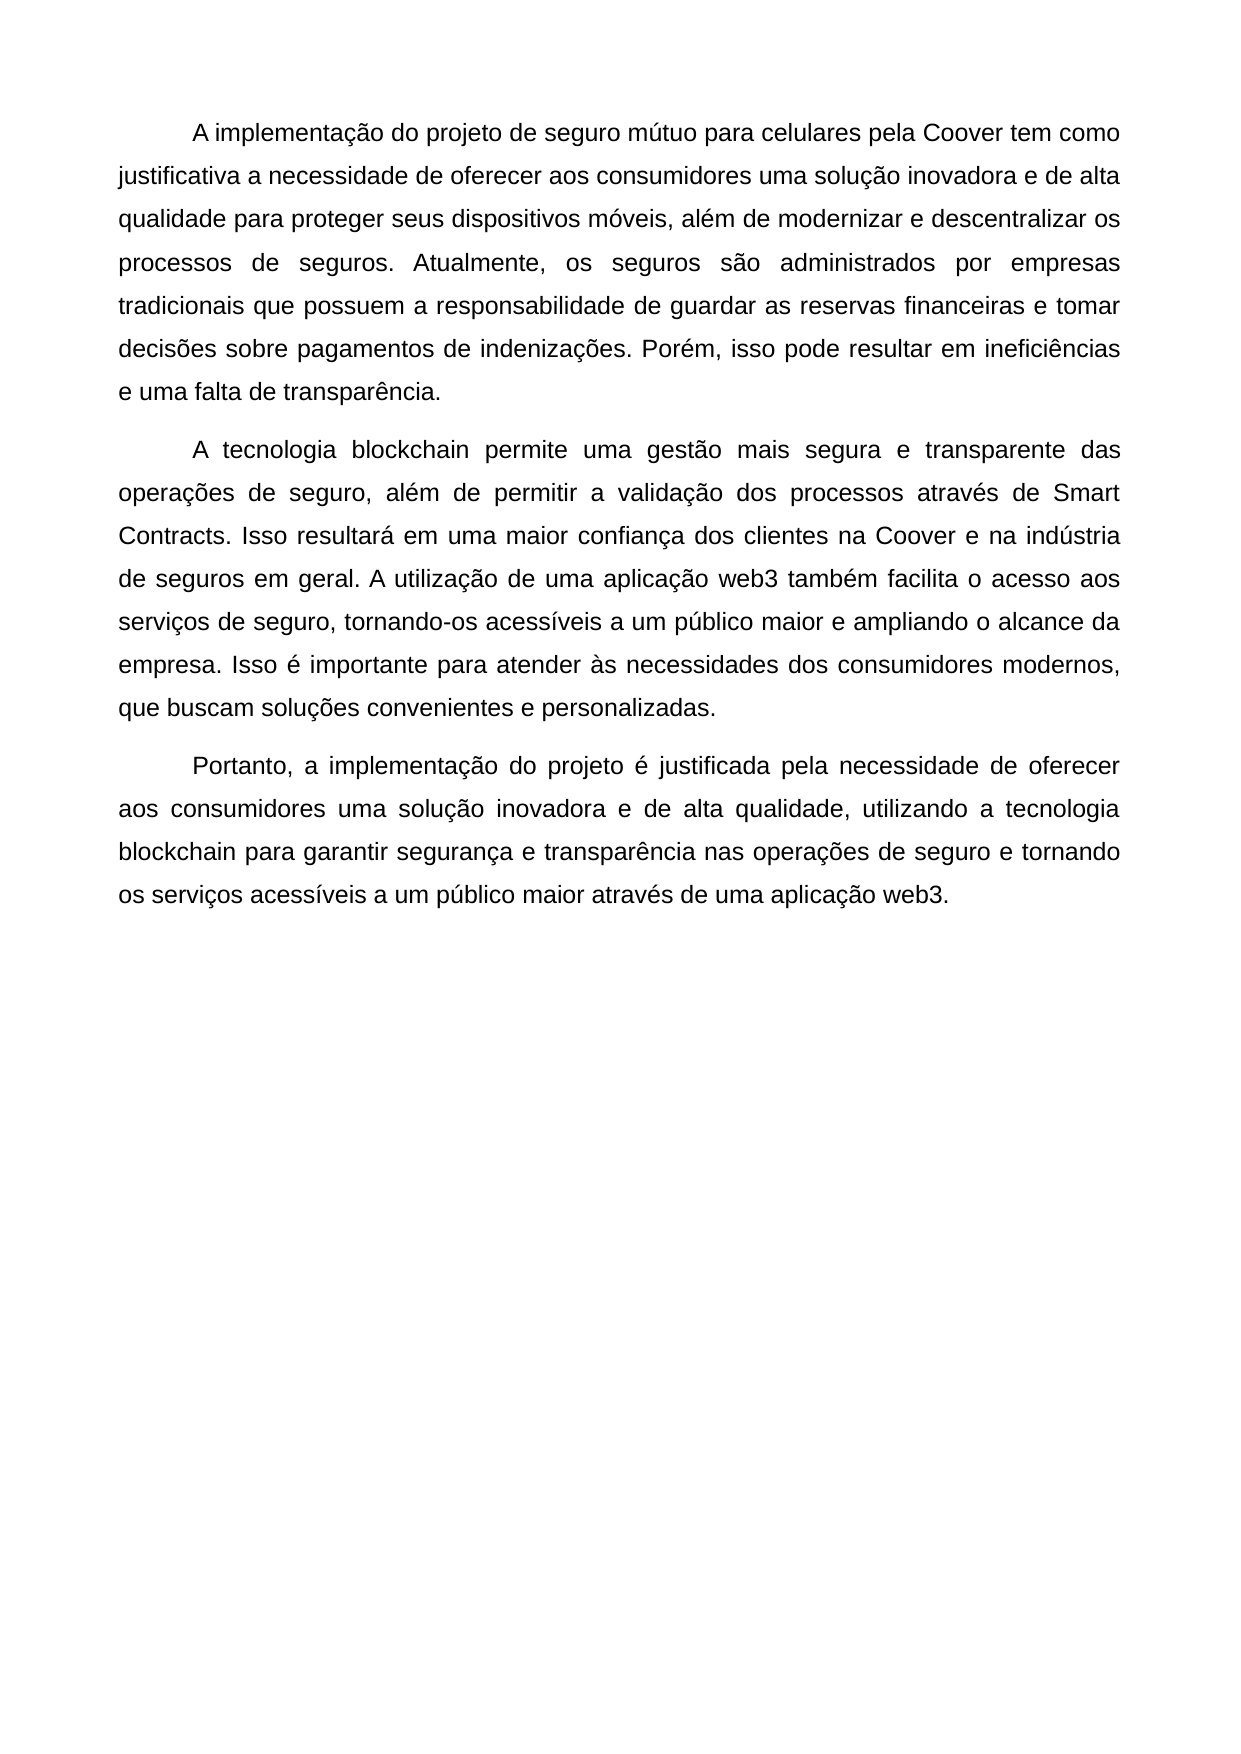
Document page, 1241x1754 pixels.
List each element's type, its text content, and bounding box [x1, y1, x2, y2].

text A tecnologia blockchain permite uma gestão mais segura e transparente das operações de seguro, além de permitir a validação dos processos através de Smart Contracts. Isso resultará em uma maior confiança dos clientes na Coover e na indústria de seguros em geral. A utilização de uma aplicação web3 também facilita o acesso aos serviços de seguro, tornando-os acessíveis a um público maior e ampliando o alcance da empresa. Isso é importante para atender às necessidades dos consumidores modernos, que buscam soluções convenientes e personalizadas. [118, 434, 1122, 722]
text Portanto, a implementação do projeto é justificada pela necessidade de oferecer aos consumidores uma solução inovadora e de alta qualidade, utilizando a tecnologia blockchain para garantir segurança e transparência nas operações de seguro e tornando os serviços acessíveis a um público maior através de uma aplicação web3. [118, 751, 1122, 909]
text A implementação do projeto de seguro mútuo para celulares pela Coover tem como justificativa a necessidade de oferecer aos consumidores uma solução inovadora e de alta qualidade para proteger seus dispositivos móveis, além de modernizar e descentralizar os processos de seguros. Atualmente, os seguros são administrados por empresas tradicionais que possuem a responsabilidade de guardar as reservas financeiras e tomar decisões sobre pagamentos de indenizações. Porém, isso pode resultar em ineficiências e uma falta de transparência. [118, 118, 1122, 406]
